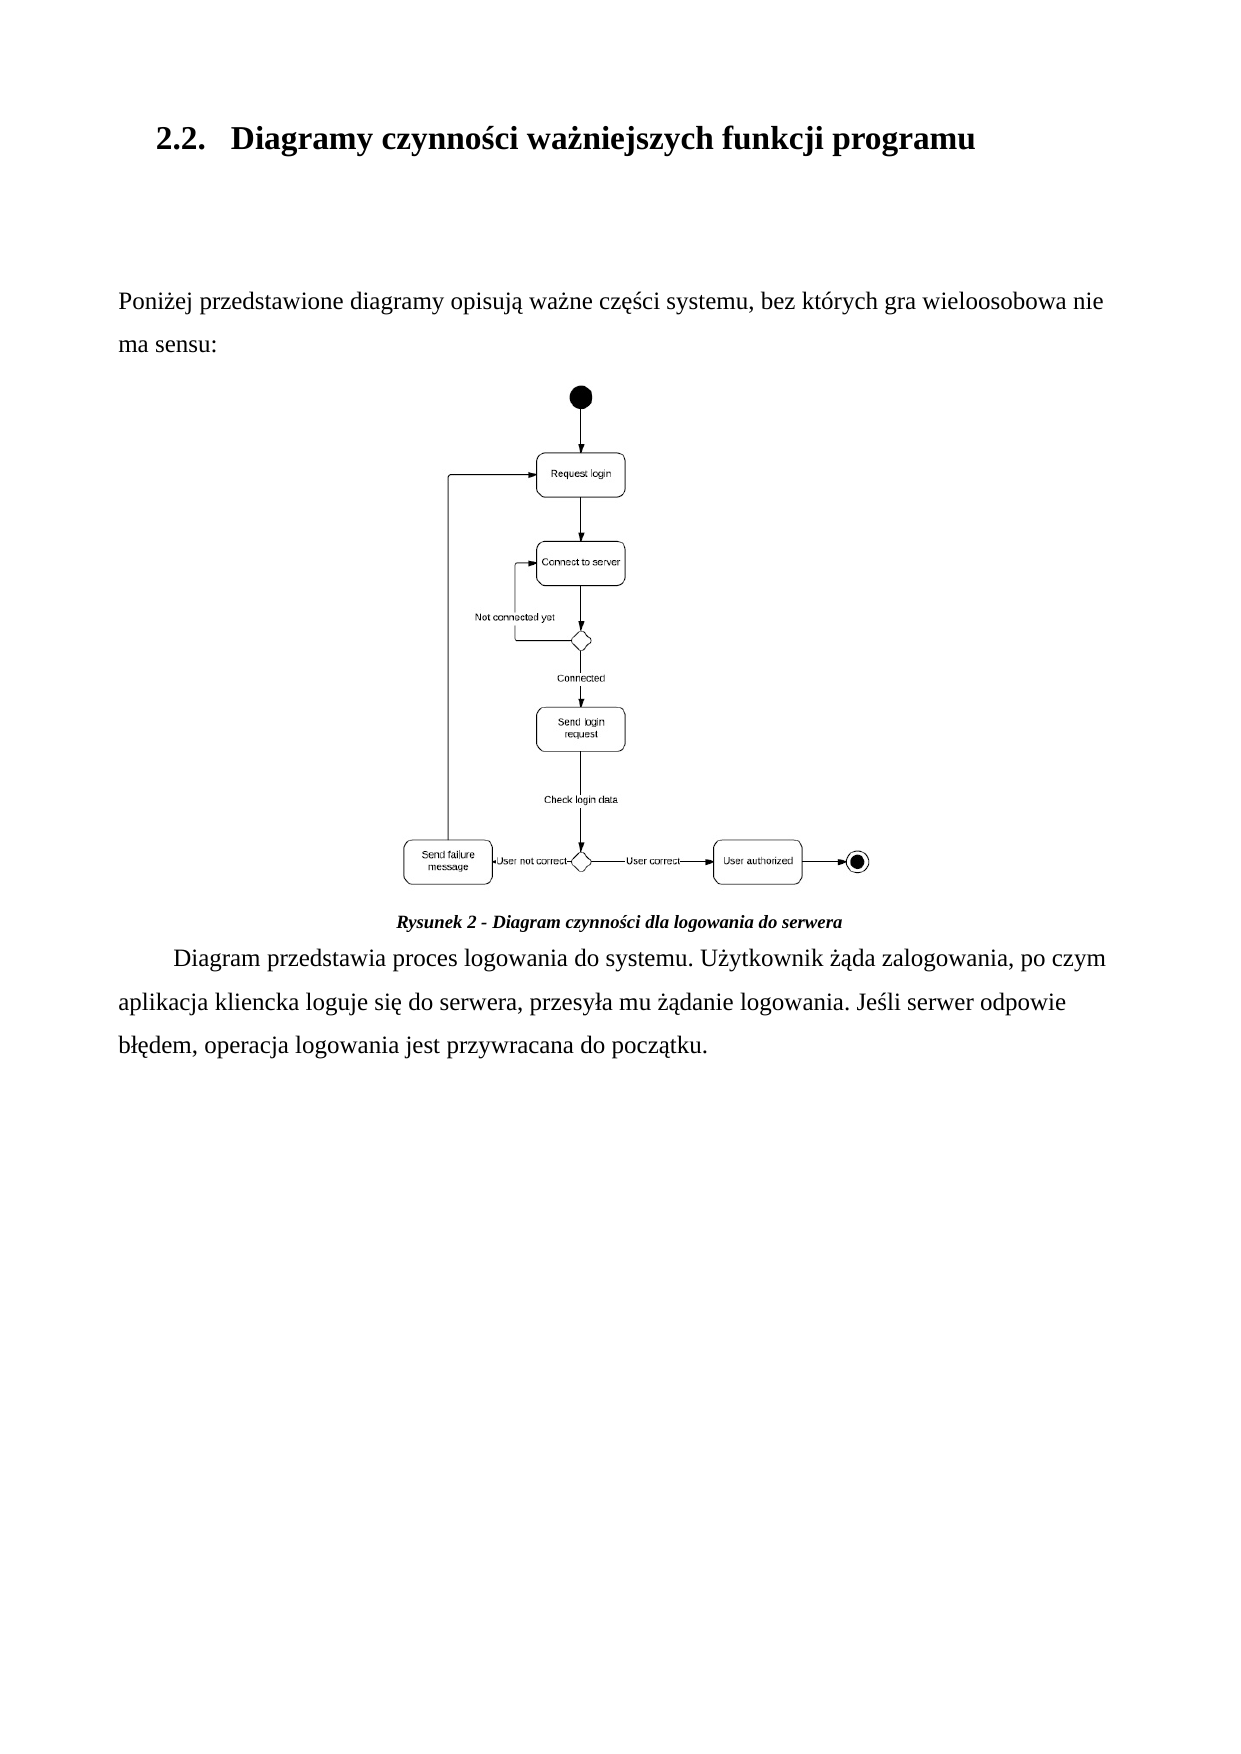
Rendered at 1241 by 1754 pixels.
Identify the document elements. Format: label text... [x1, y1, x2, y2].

text Poniżej przedstawione diagramy opisują ważne części systemu, bez których gra wieloosobowa nie ma sensu: [118, 286, 1122, 358]
picture [352, 372, 888, 897]
subtitle Diagramy czynności ważniejszych funkcji programu [156, 118, 1122, 156]
text Diagram przedstawia proces logowania do systemu. Użytkownik żąda zalogowania, po czym aplikacja kliencka loguje się do serwera, przesyła mu żądanie logowania. Jeśli serwer odpowie błędem, operacja logowania jest przywracana do początku. [118, 943, 1122, 1058]
text Rysunek 2 - Diagram czynności dla logowania do serwera [118, 911, 1122, 933]
